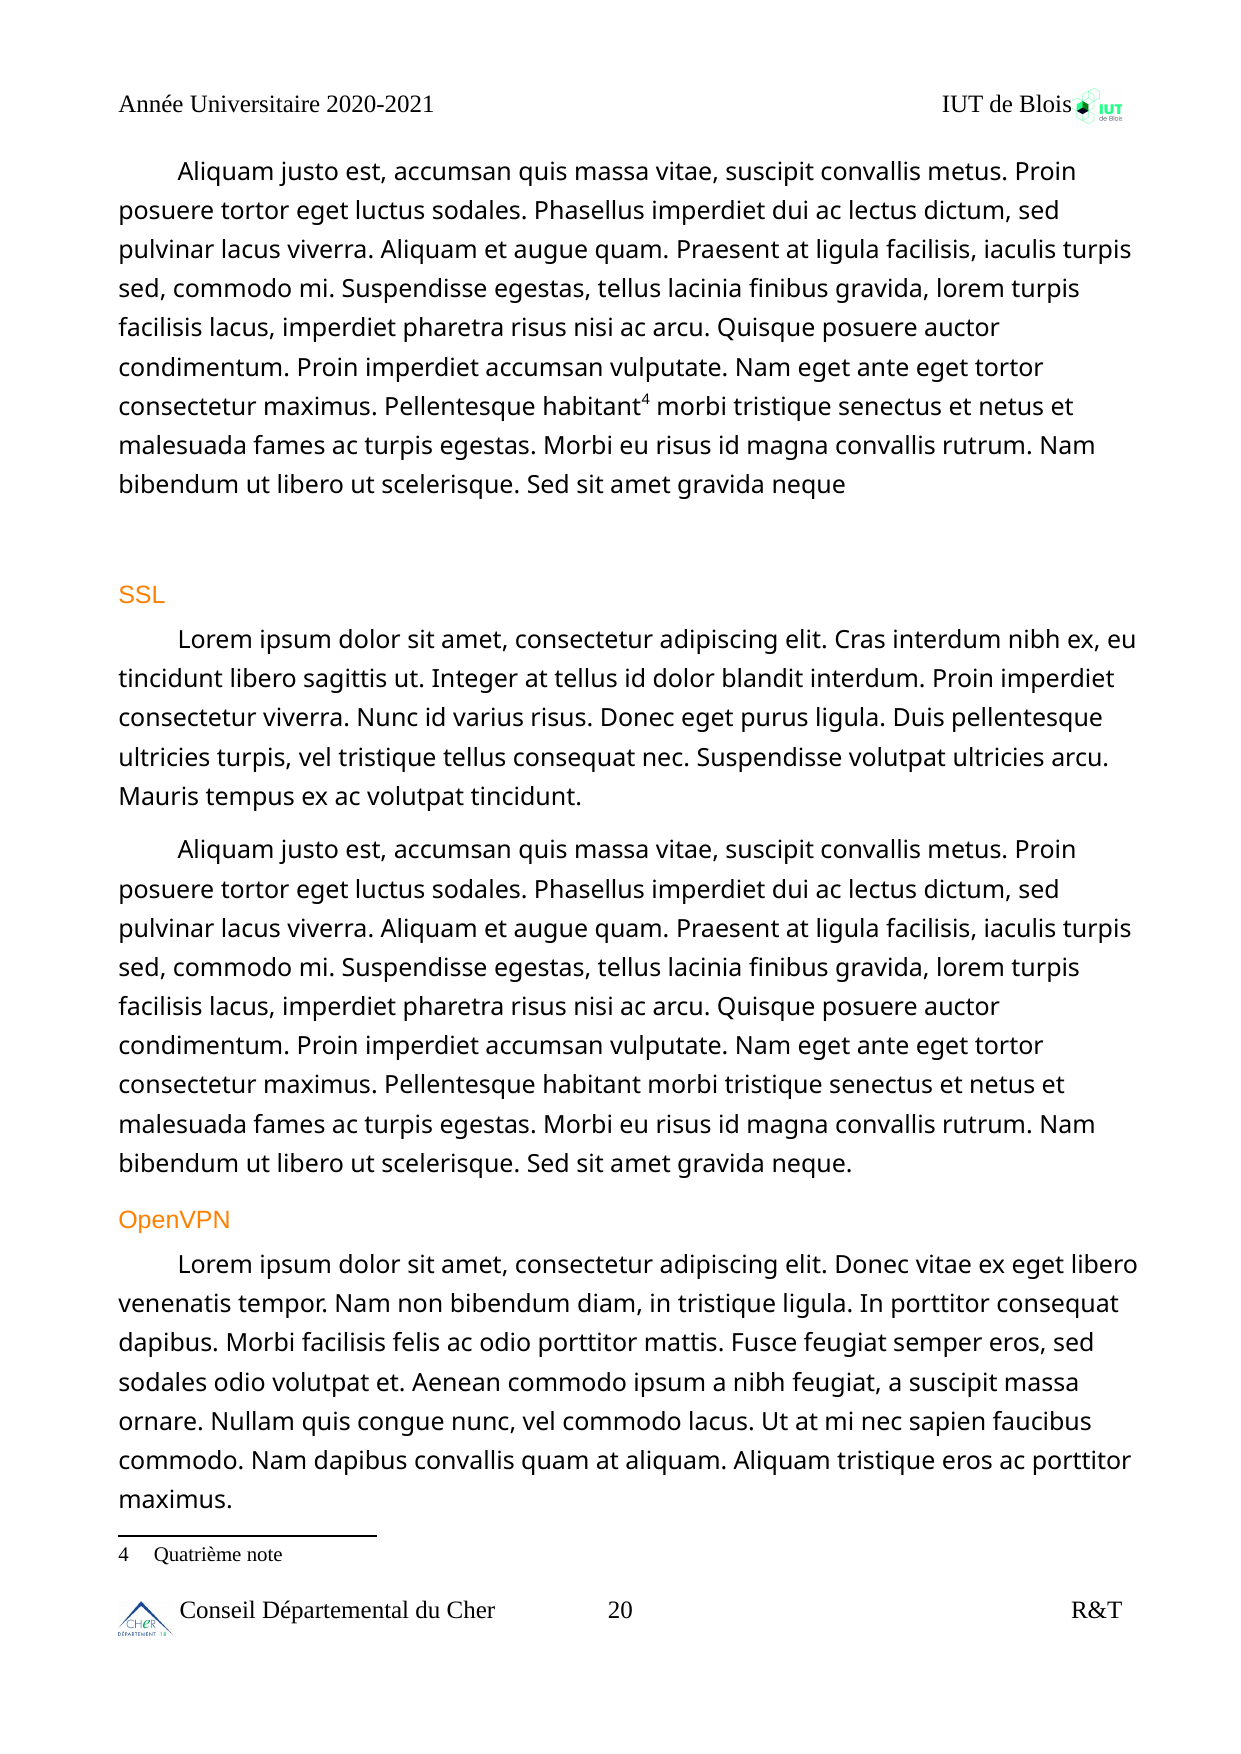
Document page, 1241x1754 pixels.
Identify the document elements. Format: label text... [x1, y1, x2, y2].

text Lorem ipsum dolor sit amet, consectetur adipiscing elit. Donec vitae ex eget libero venenatis tempor. Nam non bibendum diam, in tristique ligula. In porttitor consequat dapibus. Morbi facilisis felis ac odio porttitor mattis. Fusce feugiat semper eros, sed sodales odio volutpat et. Aenean commodo ipsum a nibh feugiat, a suscipit massa ornare. Nullam quis congue nunc, vel commodo lacus. Ut at mi nec sapien faucibus commodo. Nam dapibus convallis quam at aliquam. Aliquam tristique eros ac porttitor maximus. [118, 1247, 1152, 1516]
text SSL [118, 581, 1152, 609]
text Aliquam justo est, accumsan quis massa vitae, suscipit convallis metus. Proin posuere tortor eget luctus sodales. Phasellus imperdiet dui ac lectus dictum, sed pulvinar lacus viverra. Aliquam et augue quam. Praesent at ligula facilisis, iaculis turpis sed, commodo mi. Suspendisse egestas, tellus lacinia finibus gravida, lorem turpis facilisis lacus, imperdiet pharetra risus nisi ac arcu. Quisque posuere auctor condimentum. Proin imperdiet accumsan vulputate. Nam eget ante eget tortor consectetur maximus. Pellentesque habitant morbi tristique senectus et netus et malesuada fames ac turpis egestas. Morbi eu risus id magna convallis rutrum. Nam bibendum ut libero ut scelerisque. Sed sit amet gravida neque [118, 153, 1152, 501]
text Aliquam justo est, accumsan quis massa vitae, suscipit convallis metus. Proin posuere tortor eget luctus sodales. Phasellus imperdiet dui ac lectus dictum, sed pulvinar lacus viverra. Aliquam et augue quam. Praesent at ligula facilisis, iaculis turpis sed, commodo mi. Suspendisse egestas, tellus lacinia finibus gravida, lorem turpis facilisis lacus, imperdiet pharetra risus nisi ac arcu. Quisque posuere auctor condimentum. Proin imperdiet accumsan vulputate. Nam eget ante eget tortor consectetur maximus. Pellentesque habitant morbi tristique senectus et netus et malesuada fames ac turpis egestas. Morbi eu risus id magna convallis rutrum. Nam bibendum ut libero ut scelerisque. Sed sit amet gravida neque. [118, 832, 1152, 1179]
picture [118, 1601, 174, 1636]
picture [1071, 88, 1123, 124]
text Lorem ipsum dolor sit amet, consectetur adipiscing elit. Cras interdum nibh ex, eu tincidunt libero sagittis ut. Integer at tellus id dolor blandit interdum. Proin imperdiet consectetur viverra. Nunc id varius risus. Donec eget purus ligula. Duis pellentesque ultricies turpis, vel tristique tellus consequat nec. Suspendisse volutpat ultricies arcu. Mauris tempus ex ac volutpat tincidunt. [118, 622, 1152, 812]
text Quatrième note [118, 1542, 1152, 1566]
text OpenVPN [118, 1206, 1152, 1234]
